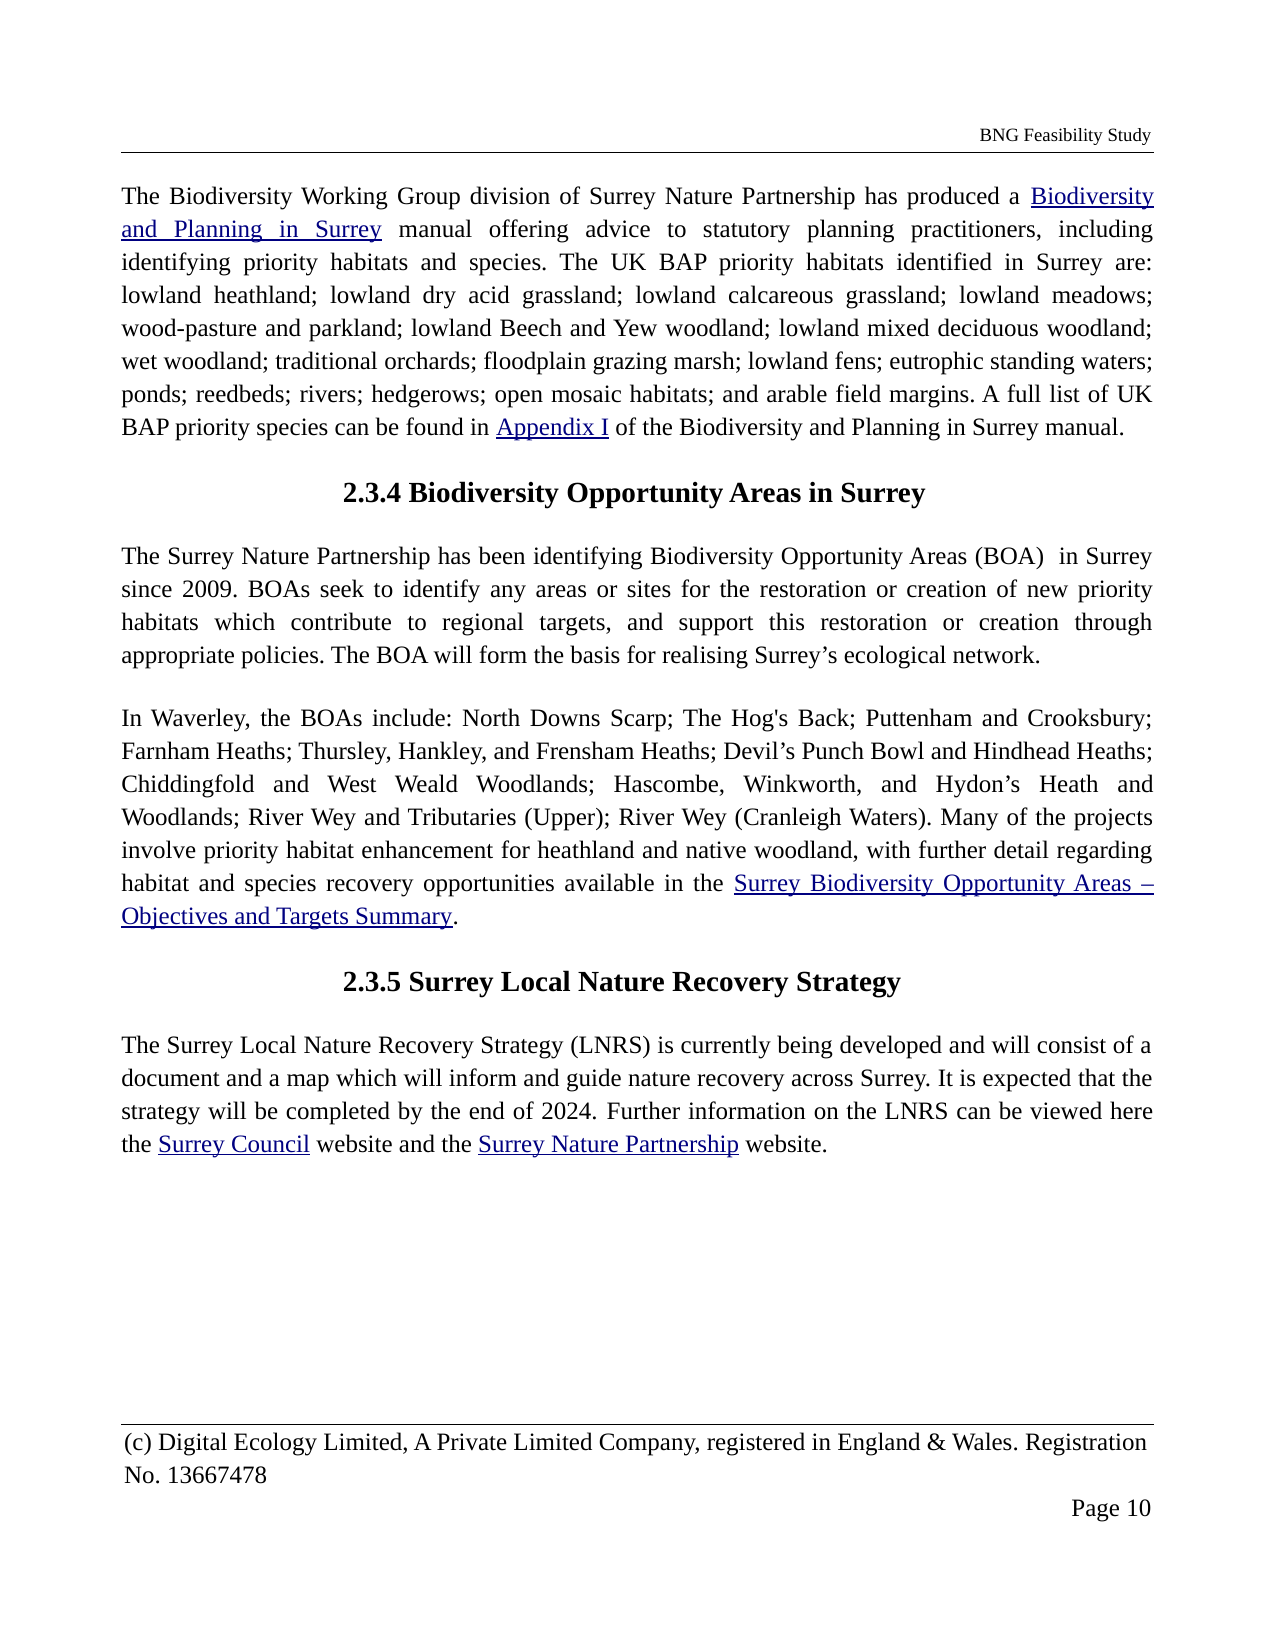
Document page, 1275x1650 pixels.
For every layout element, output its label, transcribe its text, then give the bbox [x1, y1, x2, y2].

subtitle 2.3.5 Surrey Local Nature Recovery Strategy [233, 964, 1154, 997]
subtitle 2.3.4 Biodiversity Opportunity Areas in Surrey [233, 475, 1154, 508]
text In Waverley, the BOAs include: North Downs Scarp; The Hog's Back; Puttenham and Crooksbury; Farnham Heaths; Thursley, Hankley, and Frensham Heaths; Devil’s Punch Bowl and Hindhead Heaths; Chiddingfold and West Weald Woodlands; Hascombe, Winkworth, and Hydon’s Heath and Woodlands; River Wey and Tributaries (Upper); River Wey (Cranleigh Waters). Many of the projects involve priority habitat enhancement for heathland and native woodland, with further detail regarding habitat and species recovery opportunities available in the Surrey Biodiversity Opportunity Areas – Objectives and Targets Summary. [121, 703, 1154, 930]
text The Surrey Local Nature Recovery Strategy (LNRS) is currently being developed and will consist of a document and a map which will inform and guide nature recovery across Surrey. It is expected that the strategy will be completed by the end of 2024. Further information on the LNRS can be viewed here the Surrey Council website and the Surrey Nature Partnership website. [121, 1030, 1154, 1158]
text The Surrey Nature Partnership has been identifying Biodiversity Opportunity Areas (BOA) in Surrey since 2009. BOAs seek to identify any areas or sites for the restoration or creation of new priority habitats which contribute to regional targets, and support this restoration or creation through appropriate policies. The BOA will form the basis for realising Surrey’s ecological network. [121, 541, 1154, 669]
text The Biodiversity Working Group division of Surrey Nature Partnership has produced a Biodiversity and Planning in Surrey manual offering advice to statutory planning practitioners, including identifying priority habitats and species. The UK BAP priority habitats identified in Surrey are: lowland heathland; lowland dry acid grassland; lowland calcareous grassland; lowland meadows; wood-pasture and parkland; lowland Beech and Yew woodland; lowland mixed deciduous woodland; wet woodland; traditional orchards; floodplain grazing marsh; lowland fens; eutrophic standing waters; ponds; reedbeds; rivers; hedgerows; open mosaic habitats; and arable field margins. A full list of UK BAP priority species can be found in Appendix I of the Biodiversity and Planning in Surrey manual. [121, 181, 1154, 441]
